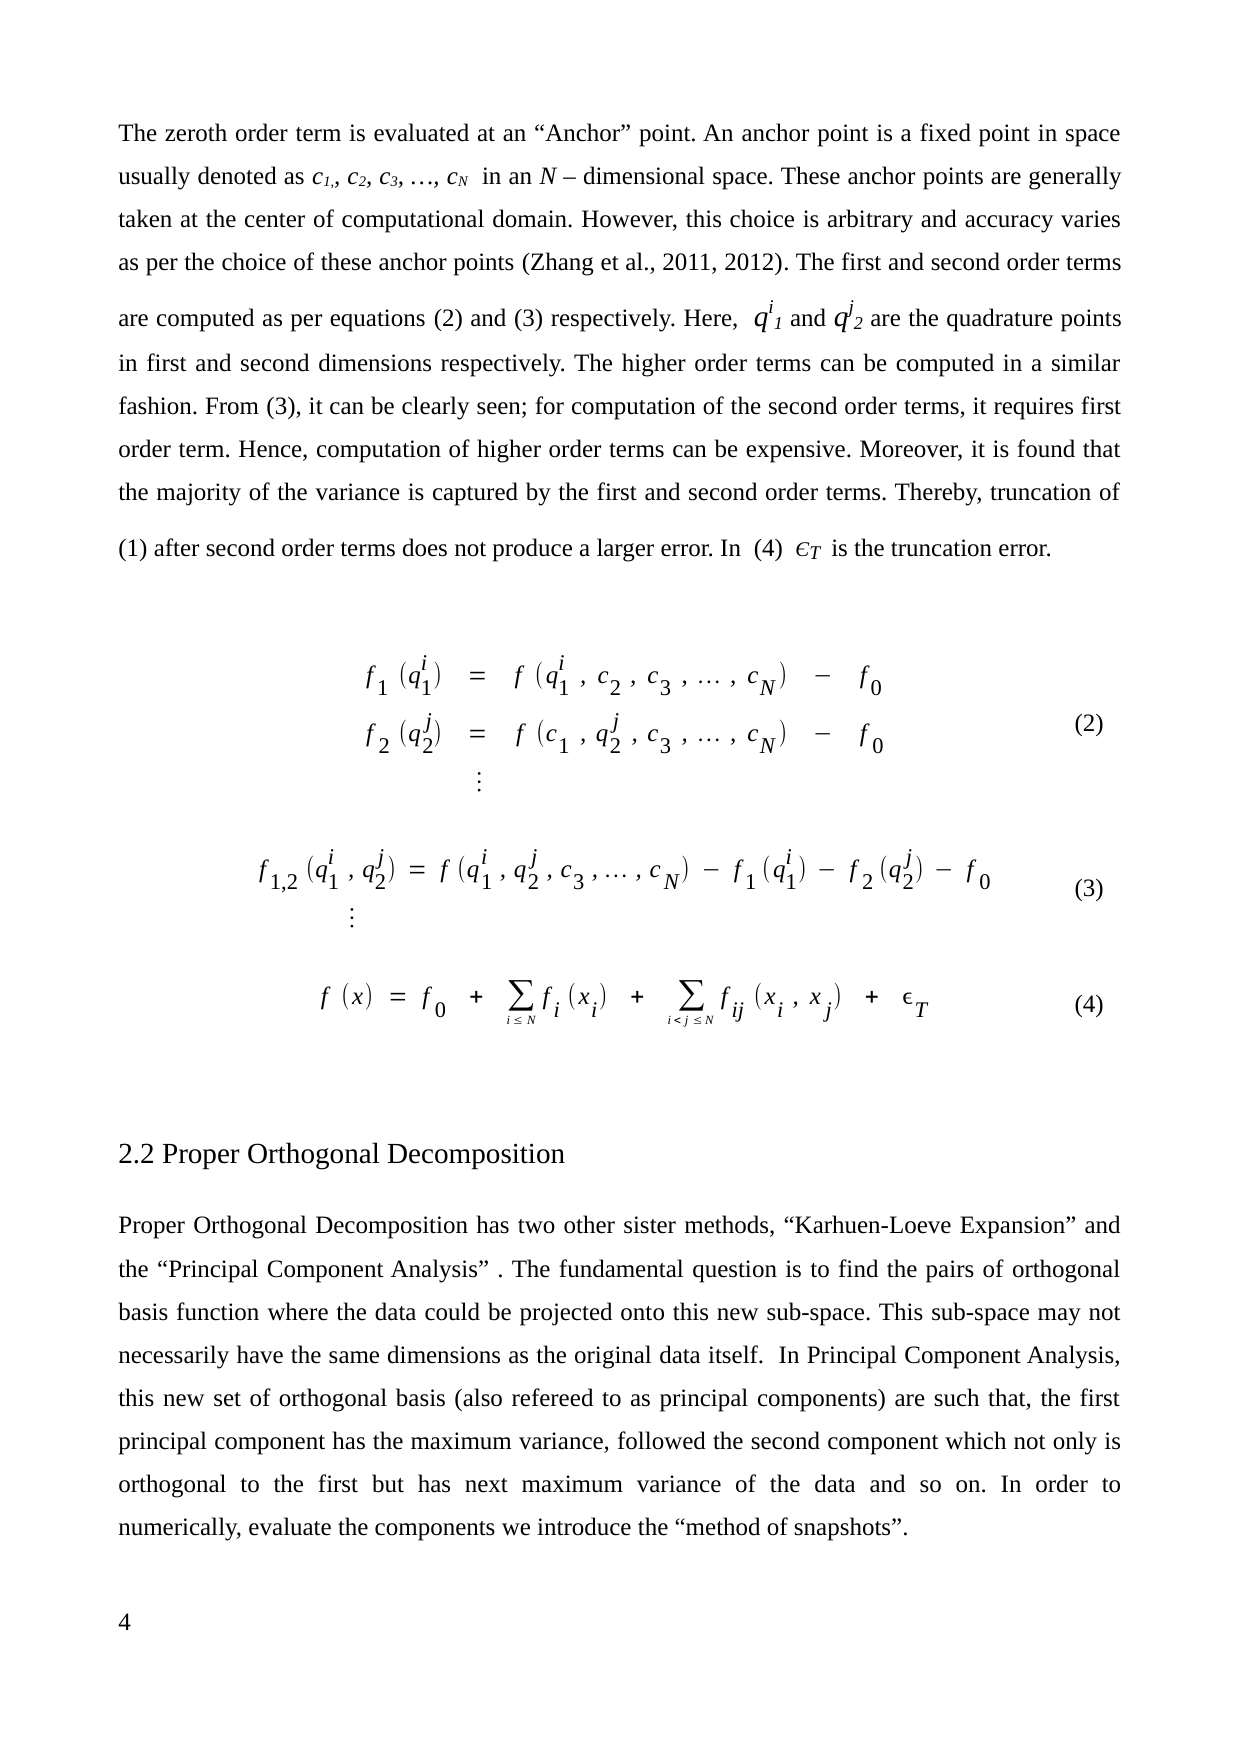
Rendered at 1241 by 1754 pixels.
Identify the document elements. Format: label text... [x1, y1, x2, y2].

text The zeroth order term is evaluated at an “Anchor” point. An anchor point is a fixed point in space usually denoted as c1,, c2, c3, …, cN in an N – dimensional space. These anchor points are generally taken at the center of computational domain. However, this choice is arbitrary and accuracy varies as per the choice of these anchor points (Zhang et al., 2011, 2012)⁠. The first and second order terms are computed as per equations (2) and (3) respectively. Here, qi1 and qj2 are the quadrature points in first and second dimensions respectively. The higher order terms can be computed in a similar fashion. From (3), it can be clearly seen; for computation of the second order terms, it requires first order term. Hence, computation of higher order terms can be expensive. Moreover, it is found that the majority of the variance is captured by the first and second order terms. Thereby, truncation of (1) after second order terms does not produce a larger error. In (4) ЄT is the truncation error. [118, 118, 1122, 564]
table_header (4) [1056, 955, 1122, 1052]
table_header [194, 820, 1056, 955]
table_header [118, 626, 193, 820]
table_header (2) [1056, 626, 1122, 820]
table_header [194, 955, 1056, 1052]
table_header [194, 626, 1056, 820]
table_header [118, 955, 193, 1052]
table_header (3) [1056, 820, 1122, 955]
table_header [118, 820, 193, 955]
text Proper Orthogonal Decomposition has two other sister methods, “Karhuen-Loeve Expansion” and the “Principal Component Analysis” . The fundamental question is to find the pairs of orthogonal basis function where the data could be projected onto this new sub-space. This sub-space may not necessarily have the same dimensions as the original data itself. In Principal Component Analysis, this new set of orthogonal basis (also refereed to as principal components) are such that, the first principal component has the maximum variance, followed the second component which not only is orthogonal to the first but has next maximum variance of the data and so on. In order to numerically, evaluate the components we introduce the “method of snapshots”. [118, 1211, 1122, 1541]
subtitle 2.2 Proper Orthogonal Decomposition [118, 1136, 1122, 1169]
